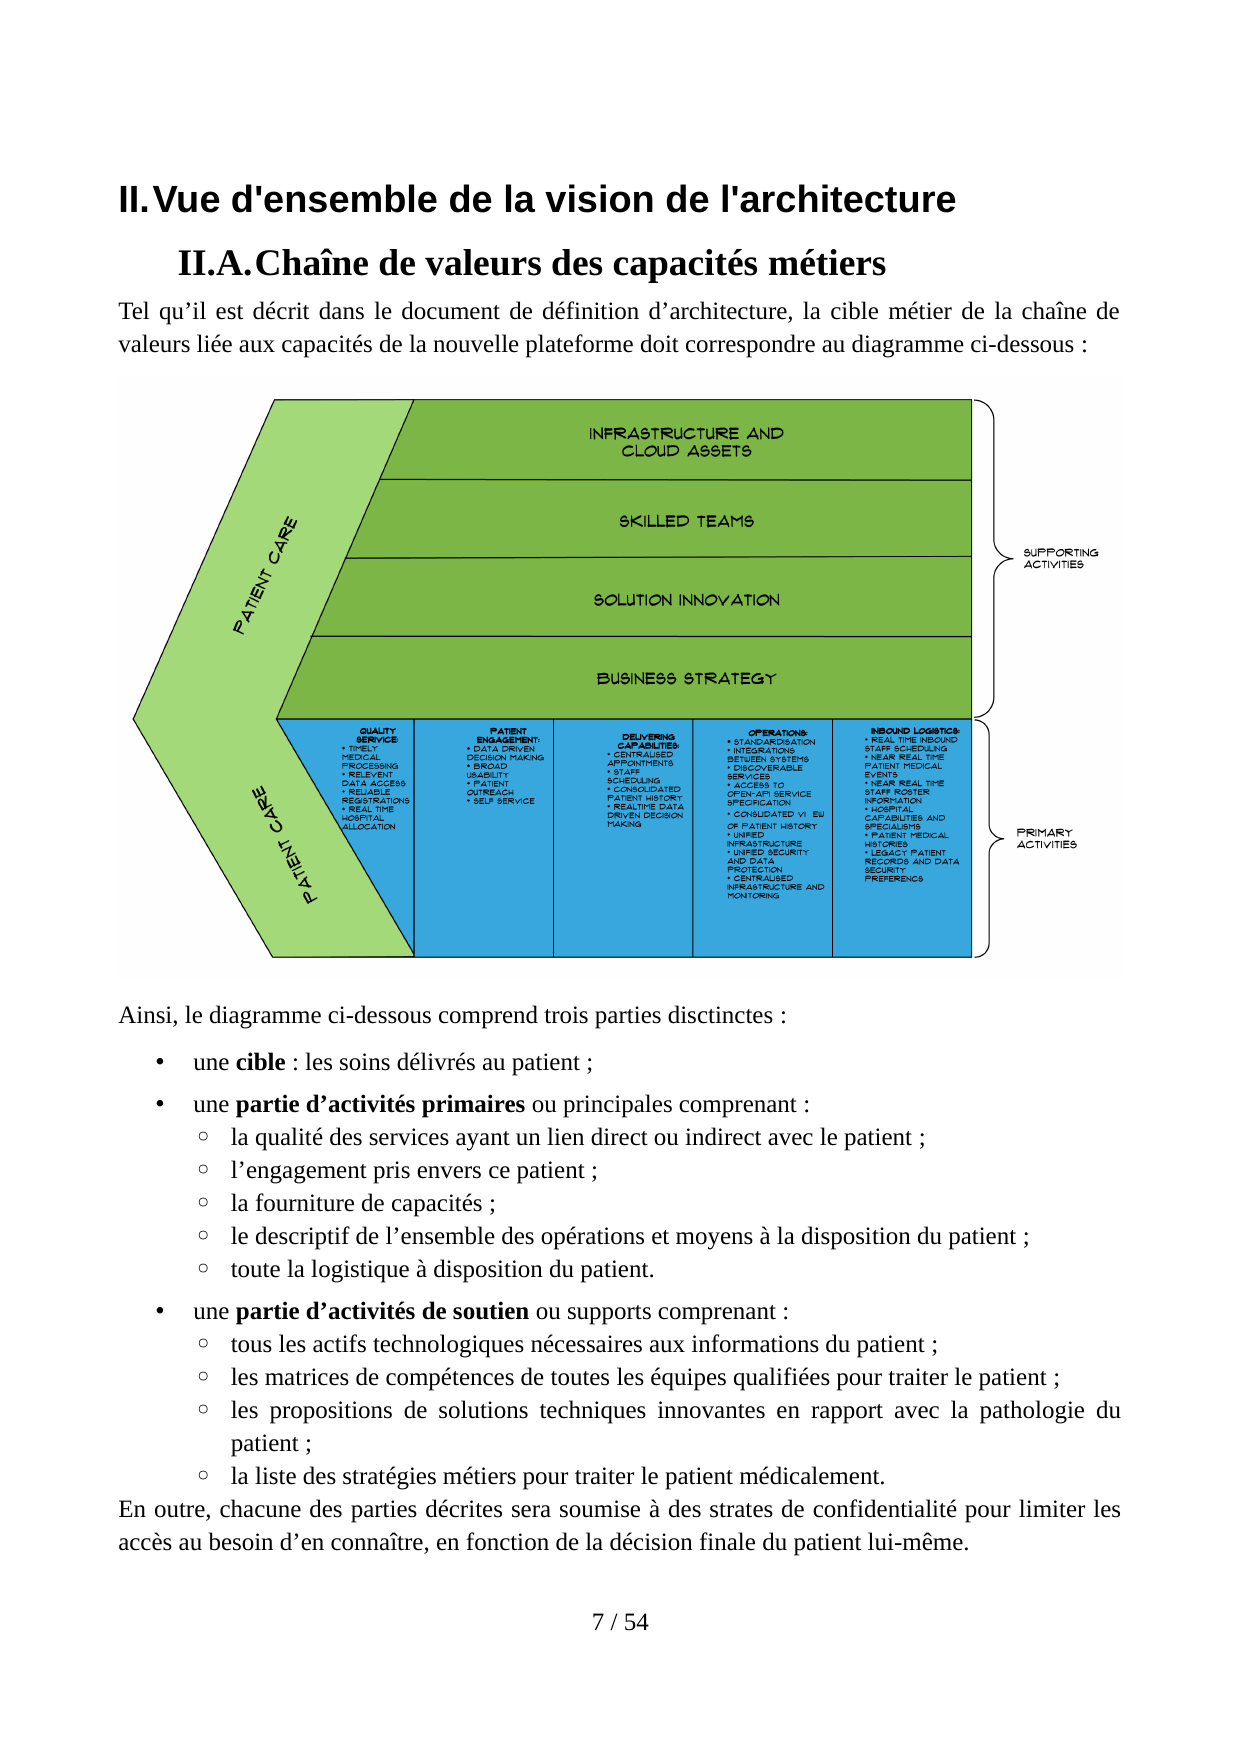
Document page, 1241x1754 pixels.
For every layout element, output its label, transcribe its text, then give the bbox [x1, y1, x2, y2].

text En outre, chacune des parties décrites sera soumise à des strates de confidentialité pour limiter les accès au besoin d’en connaître, en fonction de la décision finale du patient lui-même. [118, 1494, 1122, 1556]
subtitle Chaîne de valeurs des capacités métiers [118, 241, 1122, 284]
list les matrices de compétences de toutes les équipes qualifiées pour traiter le patient ; [193, 1362, 1122, 1391]
list l’engagement pris envers ce patient ; [193, 1155, 1122, 1184]
list la qualité des services ayant un lien direct ou indirect avec le patient ; [193, 1122, 1122, 1151]
list toute la logistique à disposition du patient. [193, 1254, 1122, 1283]
list le descriptif de l’ensemble des opérations et moyens à la disposition du patient ; [193, 1221, 1122, 1250]
list tous les actifs technologiques nécessaires aux informations du patient ; [193, 1329, 1122, 1358]
subtitle Vue d'ensemble de la vision de l'architecture [118, 176, 1122, 220]
picture [118, 376, 1123, 981]
list la liste des stratégies métiers pour traiter le patient médicalement. [193, 1461, 1122, 1490]
list une partie d’activités de soutien ou supports comprenant : [156, 1296, 1122, 1325]
text Tel qu’il est décrit dans le document de définition d’architecture, la cible métier de la chaîne de valeurs liée aux capacités de la nouvelle plateforme doit correspondre au diagramme ci-dessous : [118, 296, 1122, 358]
list la fourniture de capacités ; [193, 1188, 1122, 1217]
text Ainsi, le diagramme ci-dessous comprend trois parties disctinctes : [118, 1000, 1122, 1028]
list une cible : les soins délivrés au patient ; [156, 1047, 1122, 1076]
list une partie d’activités primaires ou principales comprenant : [156, 1089, 1122, 1118]
list les propositions de solutions techniques innovantes en rapport avec la pathologie du patient ; [193, 1395, 1122, 1457]
